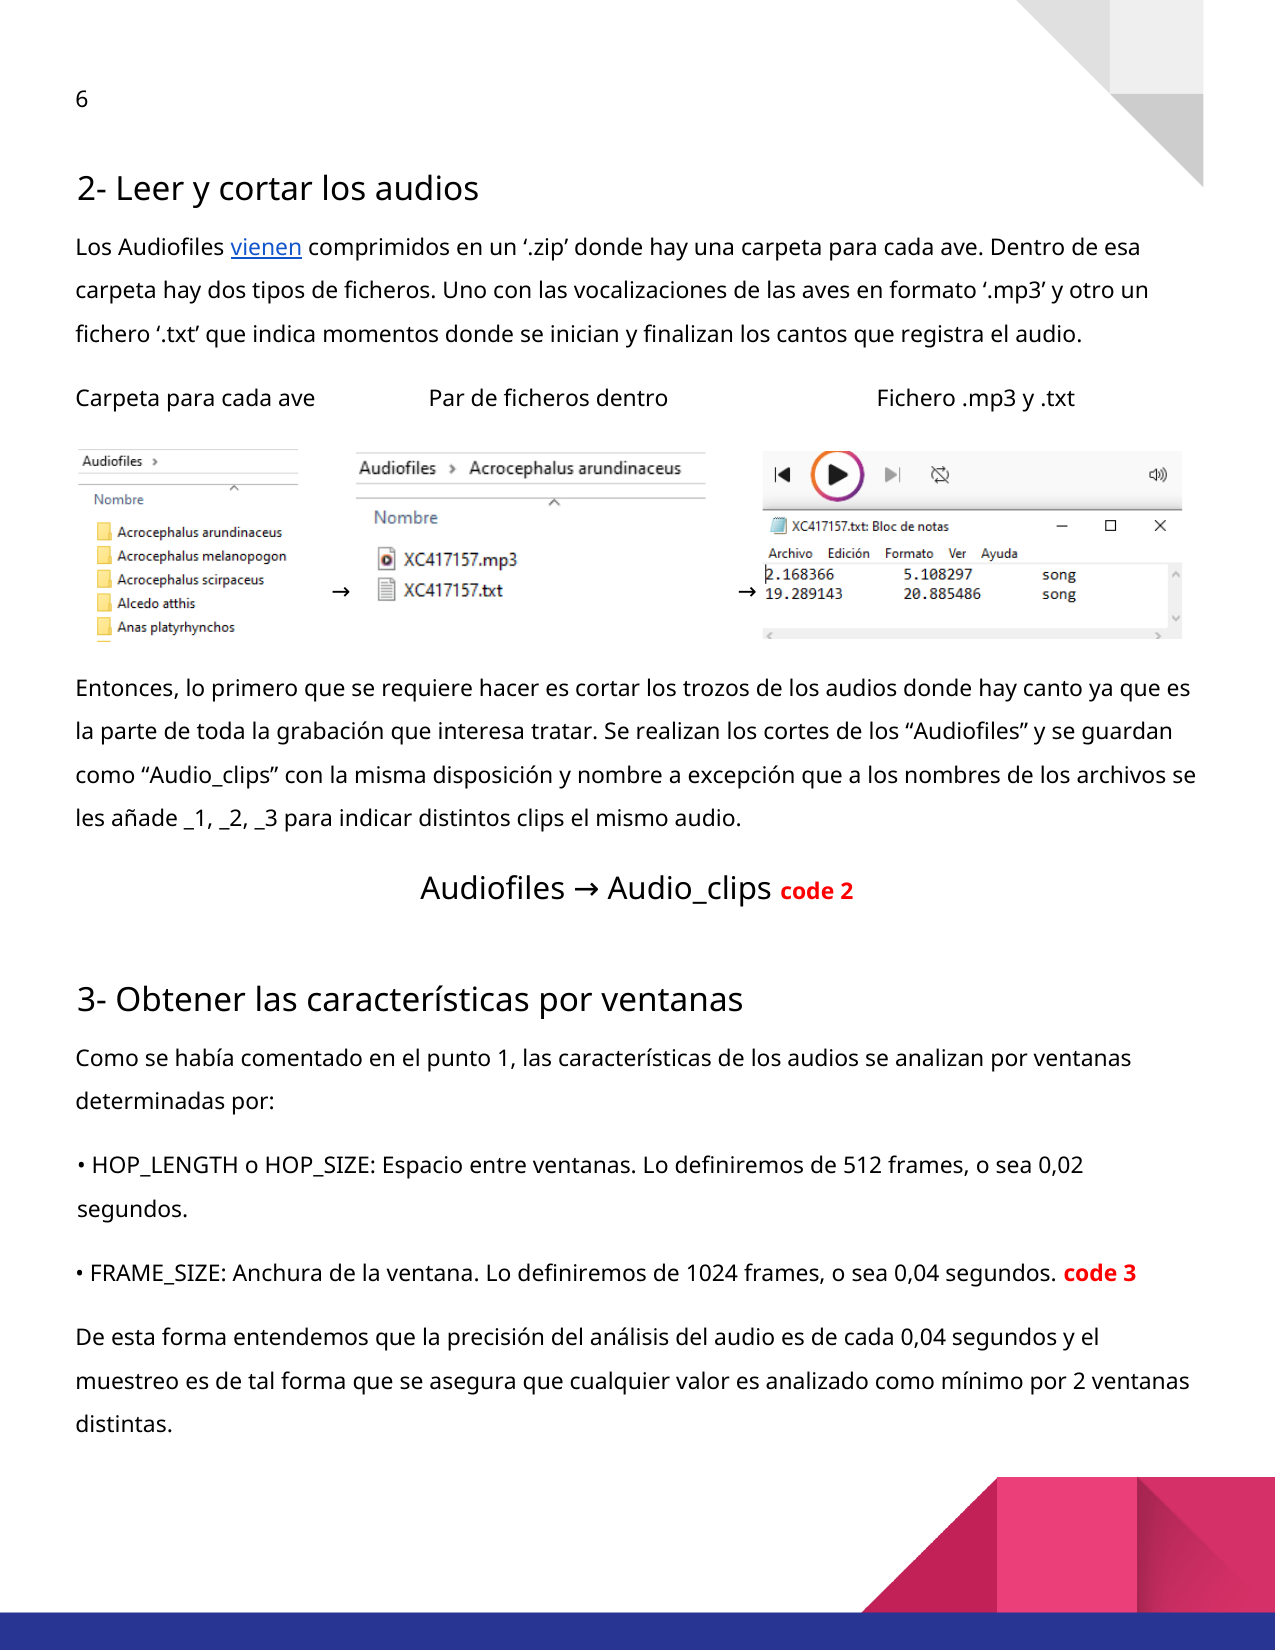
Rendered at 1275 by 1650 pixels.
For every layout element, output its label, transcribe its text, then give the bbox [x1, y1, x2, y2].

text Como se había comentado en el punto 1, las características de los audios se analizan por ventanas determinadas por: [75, 1042, 1198, 1116]
text Audiofiles → Audio_clips code 2 [75, 866, 1198, 909]
subtitle 2- Leer y cortar los audios [77, 164, 1198, 210]
text • HOP_LENGTH o HOP_SIZE: Espacio entre ventanas. Lo definiremos de 512 frames, o sea 0,02 segundos. [77, 1149, 1198, 1224]
text Los Audiofiles vienen comprimidos en un ‘.zip’ donde hay una carpeta para cada ave. Dentro de esa carpeta hay dos tipos de ficheros. Uno con las vocalizaciones de las aves en formato ‘.mp3’ y otro un fichero ‘.txt’ que indica momentos donde se inician y finalizan los cantos que registra el audio. [75, 231, 1198, 349]
picture [762, 606, 1183, 639]
picture [1015, 0, 1204, 188]
picture [762, 451, 1183, 575]
subtitle 3- Obtener las características por ventanas [77, 975, 1198, 1021]
picture [78, 606, 299, 642]
text De esta forma entendemos que la precisión del análisis del audio es de cada 0,04 segundos y el muestreo es de tal forma que se asegura que cualquier valor es analizado como mínimo por 2 ventanas distintas. [75, 1321, 1198, 1439]
picture [355, 452, 706, 575]
text • FRAME_SIZE: Anchura de la ventana. Lo definiremos de 1024 frames, o sea 0,04 segundos. code 3 [75, 1257, 1198, 1288]
text Entonces, lo primero que se requiere hacer es cortar los trozos de los audios donde hay canto ya que es la parte de toda la grabación que interesa tratar. Se realizan los cortes de los “Audiofiles” y se guardan como “Audio_clips” con la misma disposición y nombre a excepción que a los nombres de los archivos se les añade _1, _2, _3 para indicar distintos clips el mismo audio. [75, 672, 1198, 833]
picture [78, 449, 299, 575]
text → → [75, 575, 1198, 606]
text Carpeta para cada ave Par de ficheros dentro Fichero .mp3 y .txt [75, 382, 1198, 413]
picture [0, 1475, 1275, 1650]
